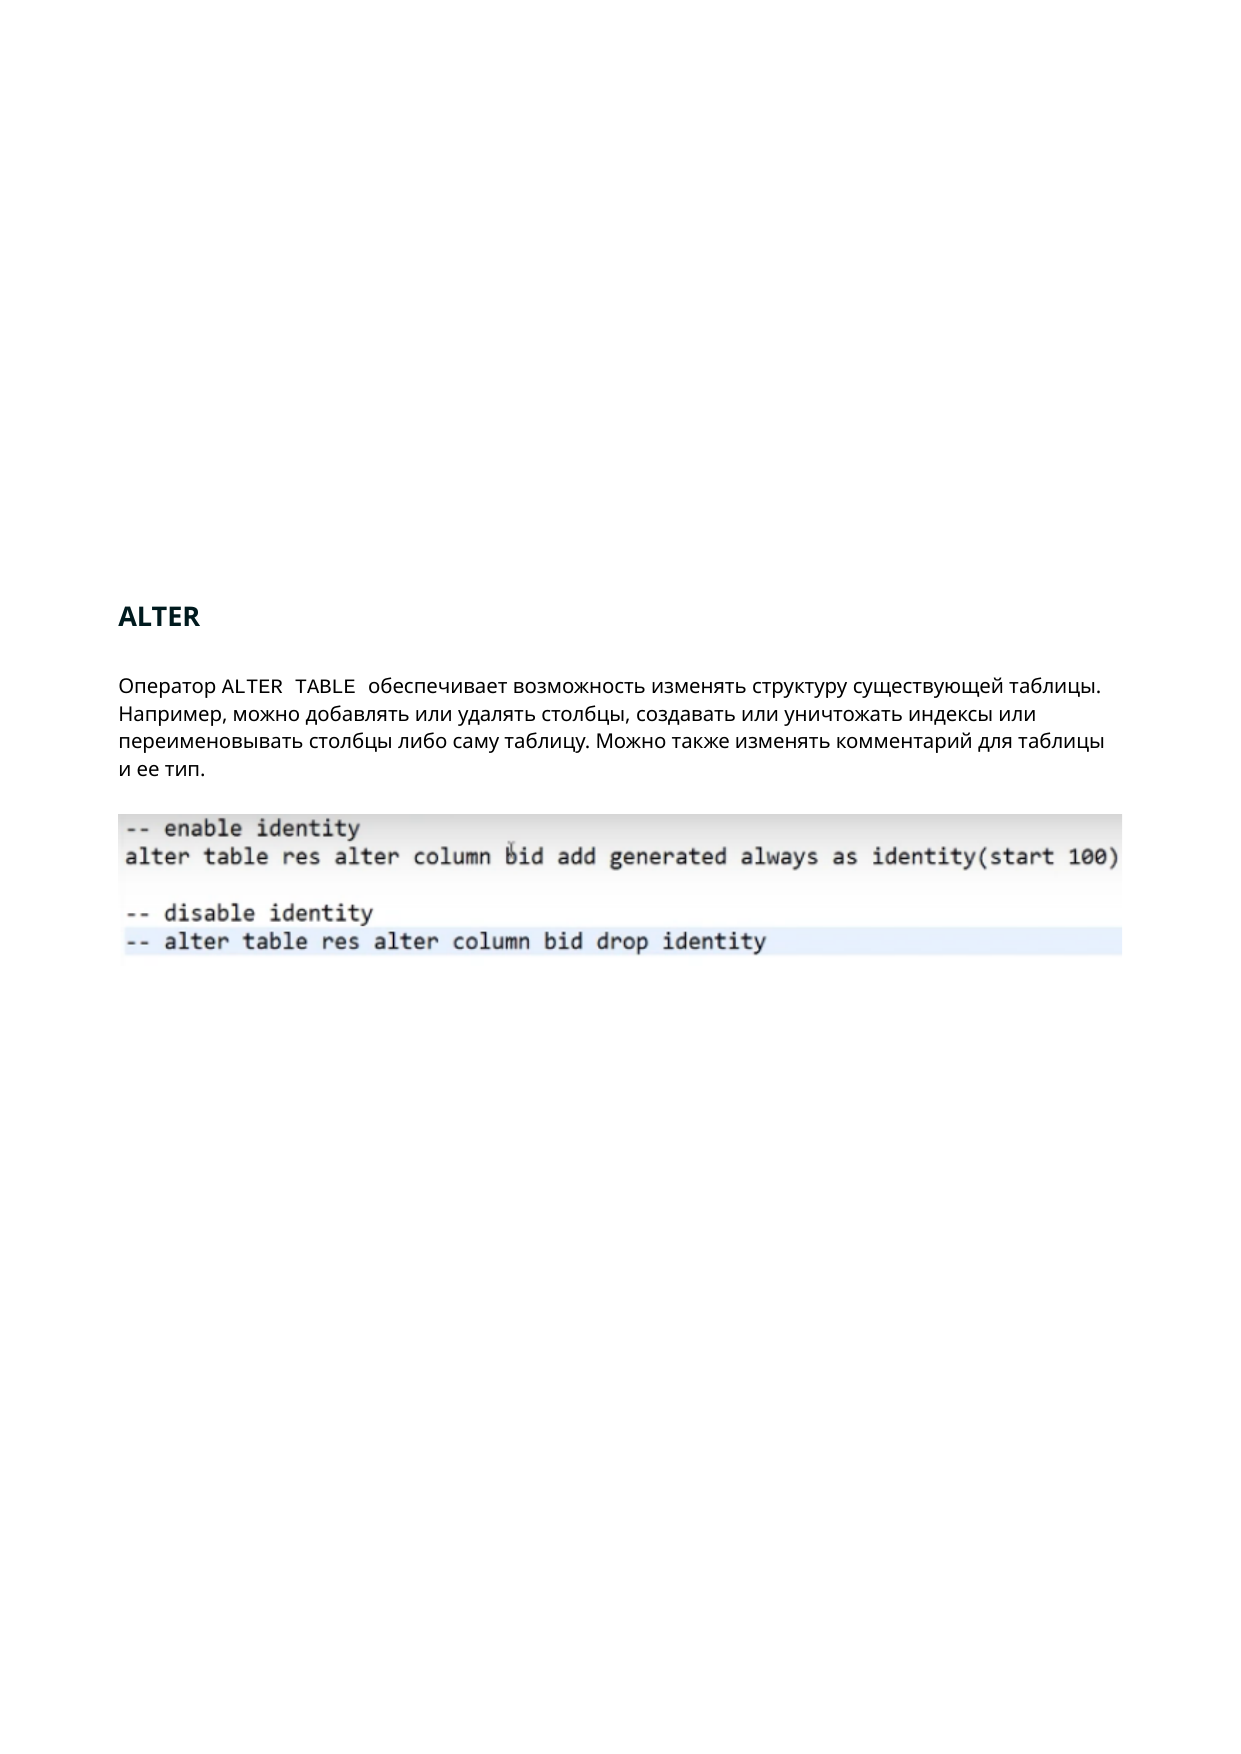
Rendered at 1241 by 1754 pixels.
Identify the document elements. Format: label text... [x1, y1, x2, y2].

picture [118, 814, 1123, 966]
text Оператор ALTER TABLE обеспечивает возможность изменять структуру существующей таблицы. Например, можно добавлять или удалять столбцы, создавать или уничтожать индексы или переименовывать столбцы либо саму таблицу. Можно также изменять комментарий для таблицы и ее тип. [118, 672, 1122, 783]
text ALTER [118, 598, 1122, 635]
